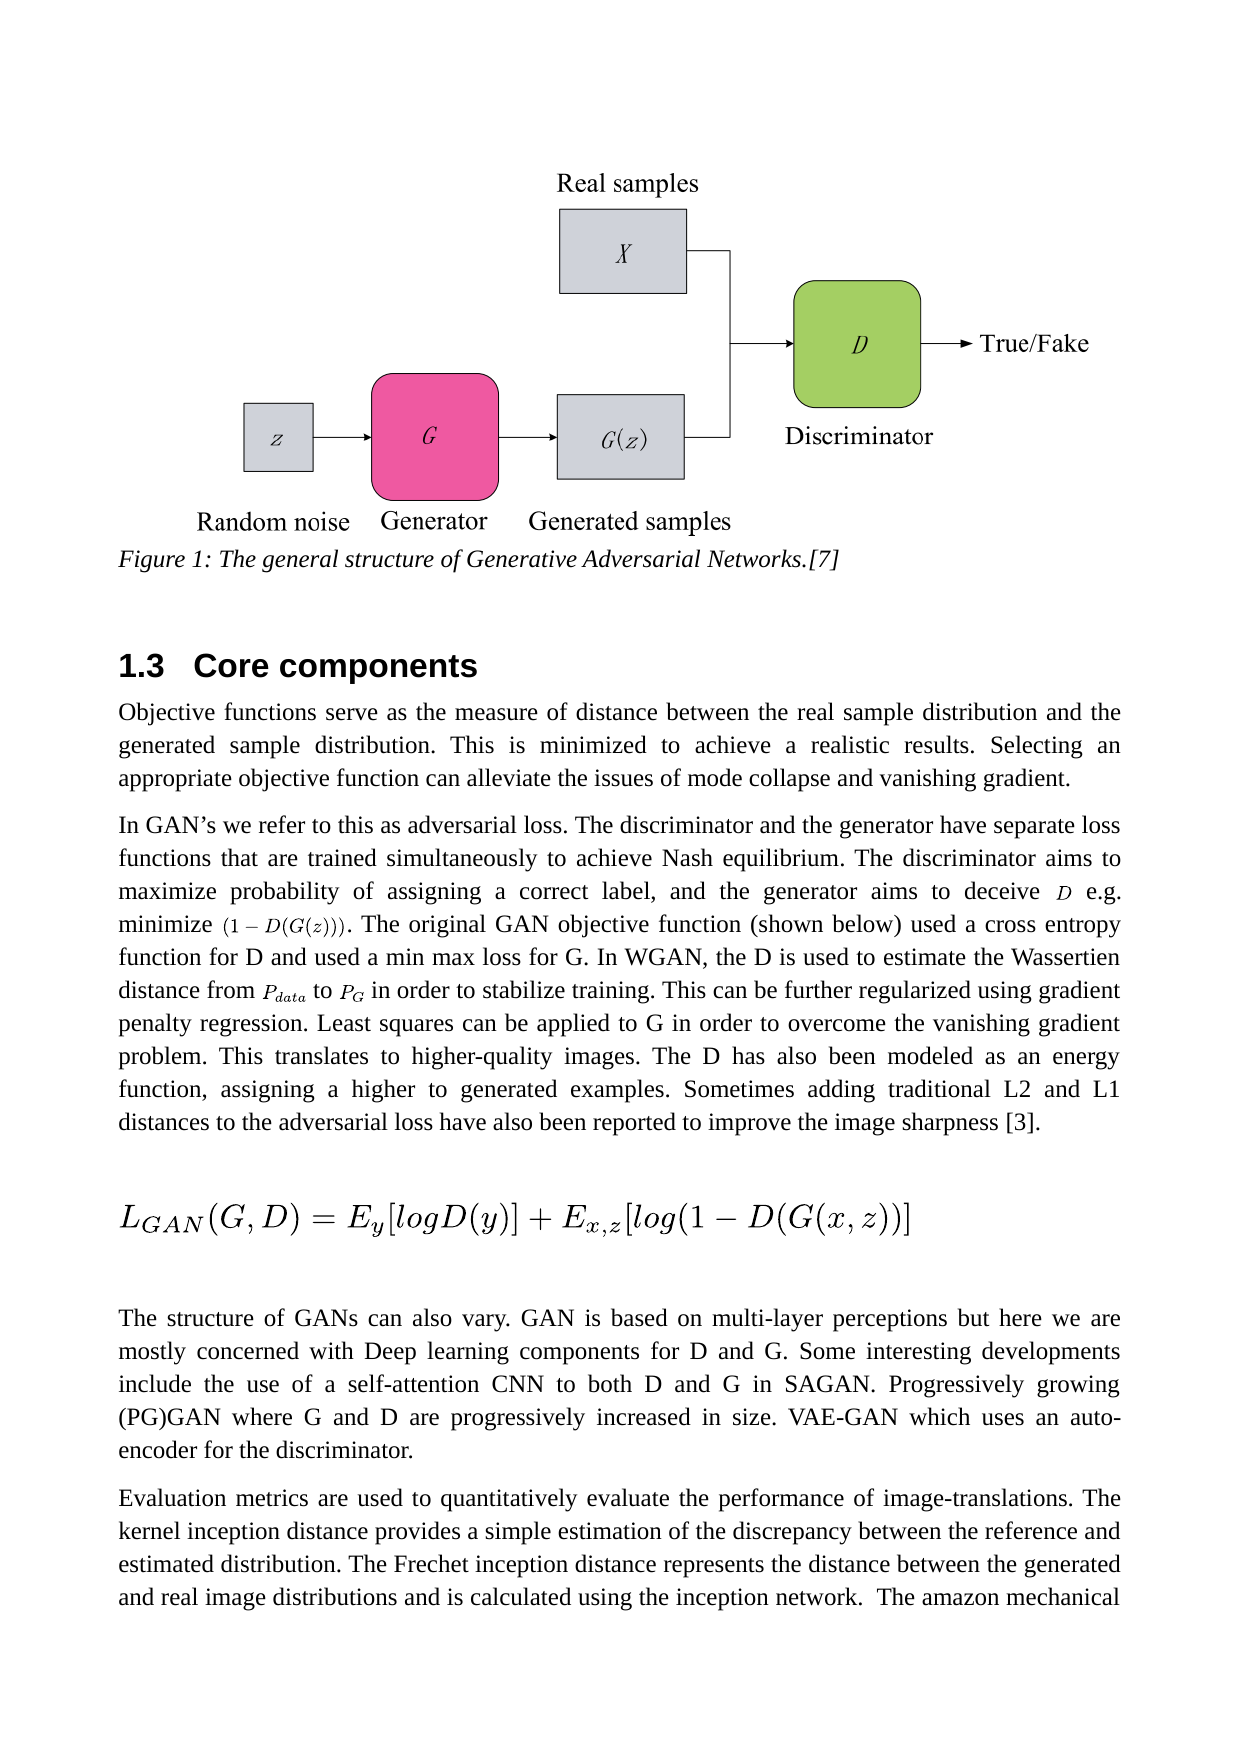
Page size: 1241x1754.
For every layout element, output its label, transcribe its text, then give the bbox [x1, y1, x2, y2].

text Objective functions serve as the measure of distance between the real sample distribution and the generated sample distribution. This is minimized to achieve a realistic results. Selecting an appropriate objective function can alleviate the issues of mode collapse and vanishing gradient. [118, 697, 1122, 791]
subtitle Core components [118, 646, 1122, 684]
text Figure 1: The general structure of Generative Adversarial Networks.[7] [118, 544, 1122, 573]
text The structure of GANs can also vary. GAN is based on multi-layer perceptions but here we are mostly concerned with Deep learning components for D and G. Some interesting developments include the use of a self-attention CNN to both D and G in SAGAN. Progressively growing (PG)GAN where G and D are progressively increased in size. VAE-GAN which uses an auto-encoder for the discriminator. [118, 1303, 1122, 1464]
picture [118, 130, 1123, 544]
text Evaluation metrics are used to quantitatively evaluate the performance of image-translations. The kernel inception distance provides a simple estimation of the discrepancy between the reference and estimated distribution. The Frechet inception distance represents the distance between the generated and real image distributions and is calculated using the inception network. The amazon mechanical [118, 1483, 1122, 1611]
text In GAN’s we refer to this as adversarial loss. The discriminator and the generator have separate loss functions that are trained simultaneously to achieve Nash equilibrium. The discriminator aims to maximize probability of assigning a correct label, and the generator aims to deceive e.g. minimize . The original GAN objective function (shown below) used a cross entropy function for D and used a min max loss for G. In WGAN, the D is used to estimate the Wassertien distance from to in order to stabilize training. This can be further regularized using gradient penalty regression. Least squares can be applied to G in order to overcome the vanishing gradient problem. This translates to higher-quality images. The D has also been modeled as an energy function, assigning a higher to generated examples. Sometimes adding traditional L2 and L1 distances to the adversarial loss have also been reported to improve the image sharpness [3]⁠. [118, 810, 1122, 1136]
